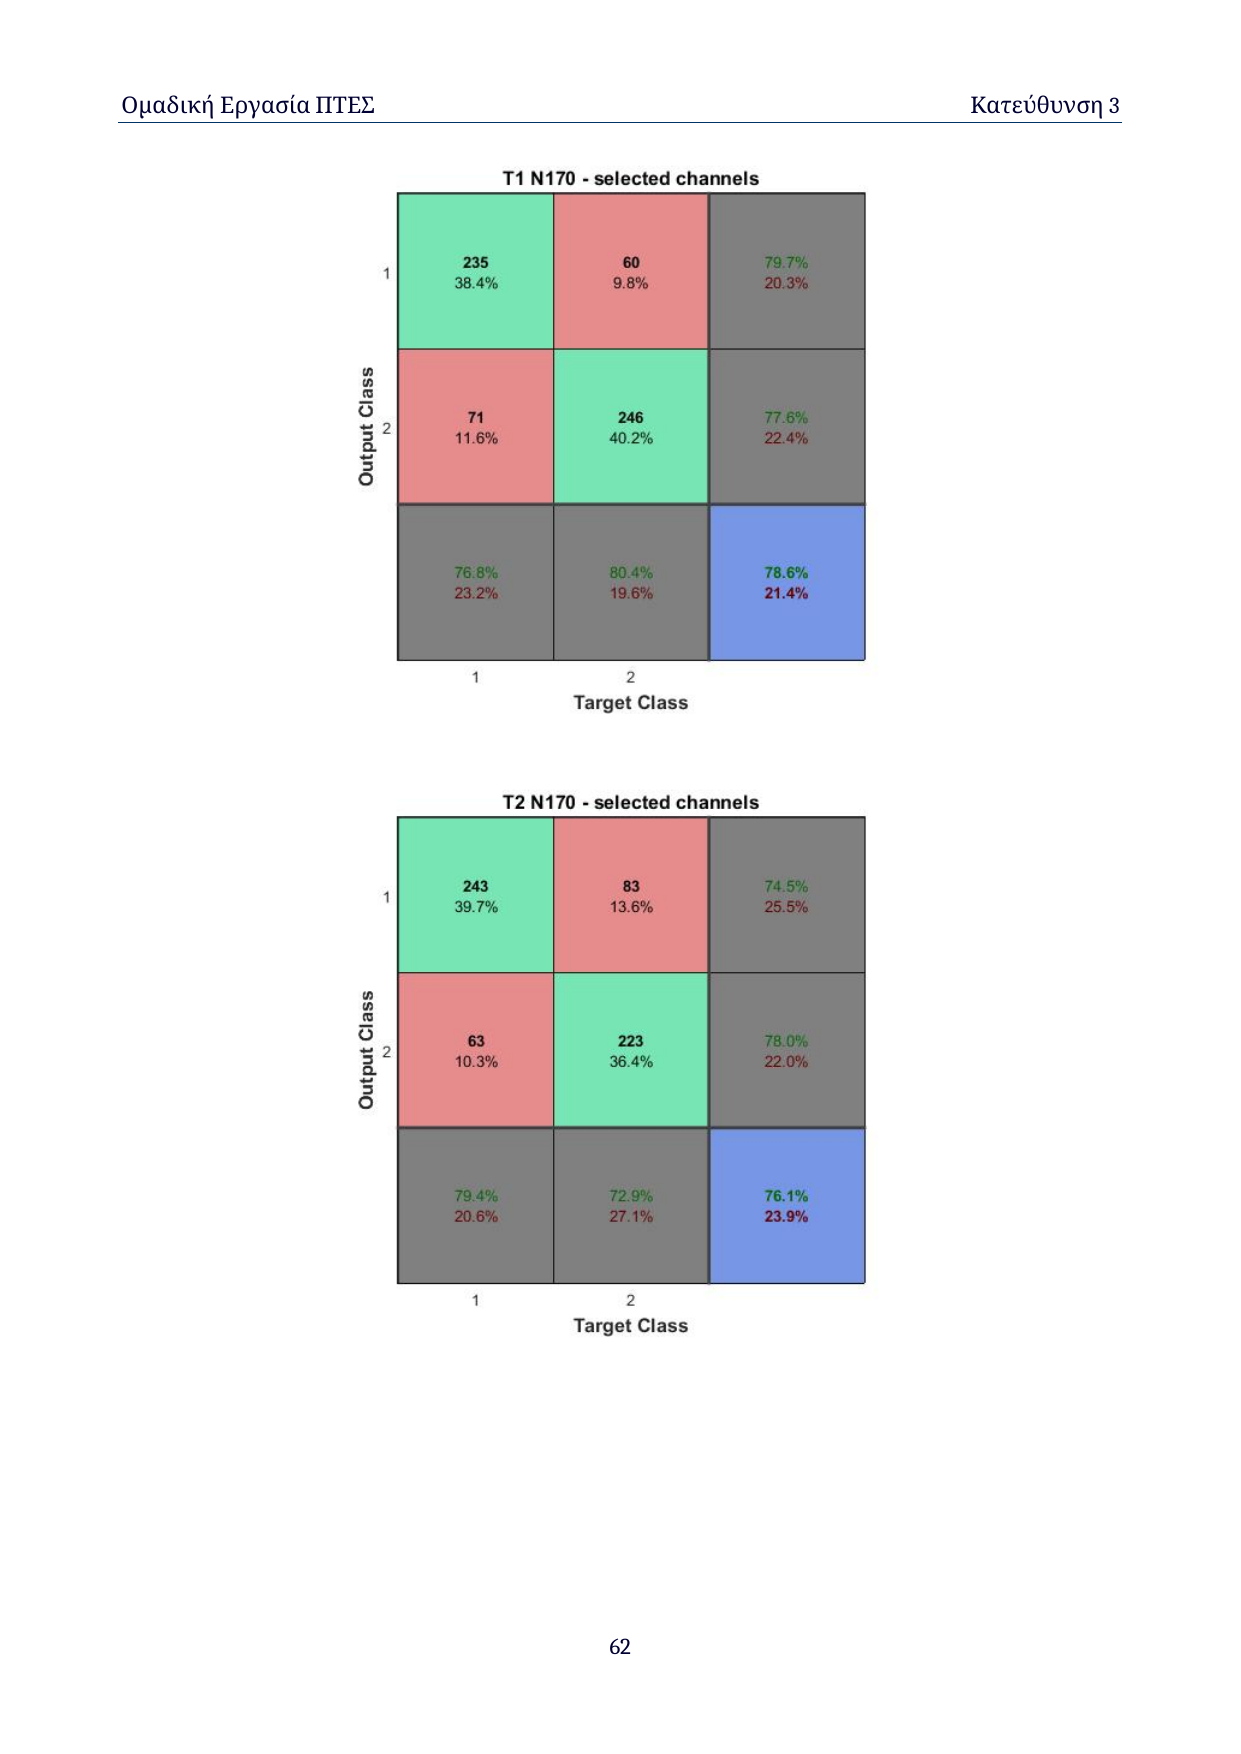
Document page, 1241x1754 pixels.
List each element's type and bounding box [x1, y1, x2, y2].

picture [320, 761, 921, 1361]
picture [320, 137, 921, 738]
